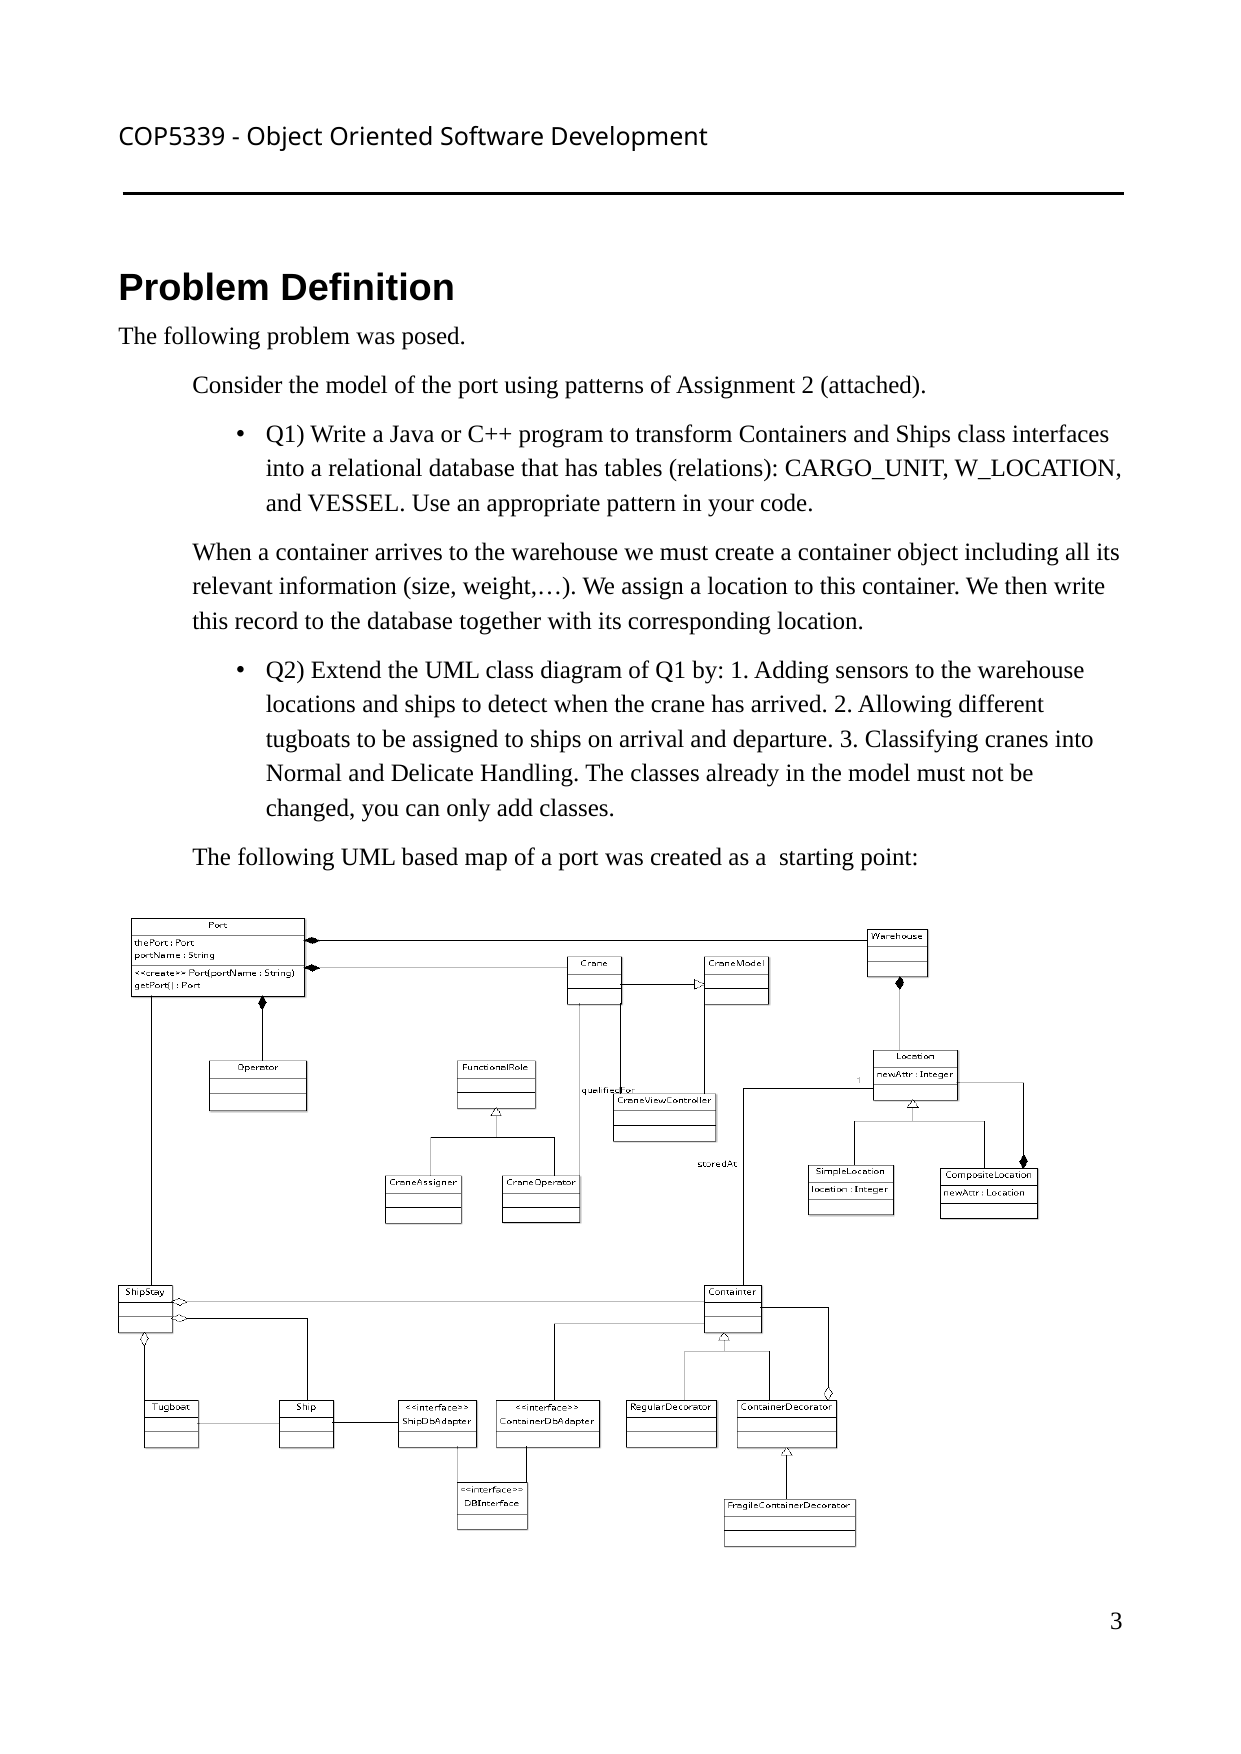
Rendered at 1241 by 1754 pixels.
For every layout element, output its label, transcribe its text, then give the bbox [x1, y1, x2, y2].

text Consider the model of the port using patterns of Assignment 2 (attached). [192, 370, 1122, 399]
picture [98, 907, 1105, 1562]
list Q2) Extend the UML class diagram of Q1 by: 1. Adding sensors to the warehouse locations and ships to detect when the crane has arrived. 2. Allowing different tugboats to be assigned to ships on arrival and departure. 3. Classifying cranes into Normal and Delicate Handling. The classes already in the model must not be changed, you can only add classes. [236, 655, 1122, 822]
text When a container arrives to the warehouse we must create a container object including all its relevant information (size, weight,…). We assign a location to this container. We then write this record to the database together with its corresponding location. [192, 537, 1122, 635]
text The following UML based map of a port was created as a starting point: [192, 842, 1122, 871]
subtitle Problem Definition [118, 265, 1122, 308]
text The following problem was posed. [118, 321, 1122, 349]
list Q1) Write a Java or C++ program to transform Containers and Ships class interfaces into a relational database that has tables (relations): CARGO_UNIT, W_LOCATION, and VESSEL. Use an appropriate pattern in your code. [236, 419, 1122, 517]
